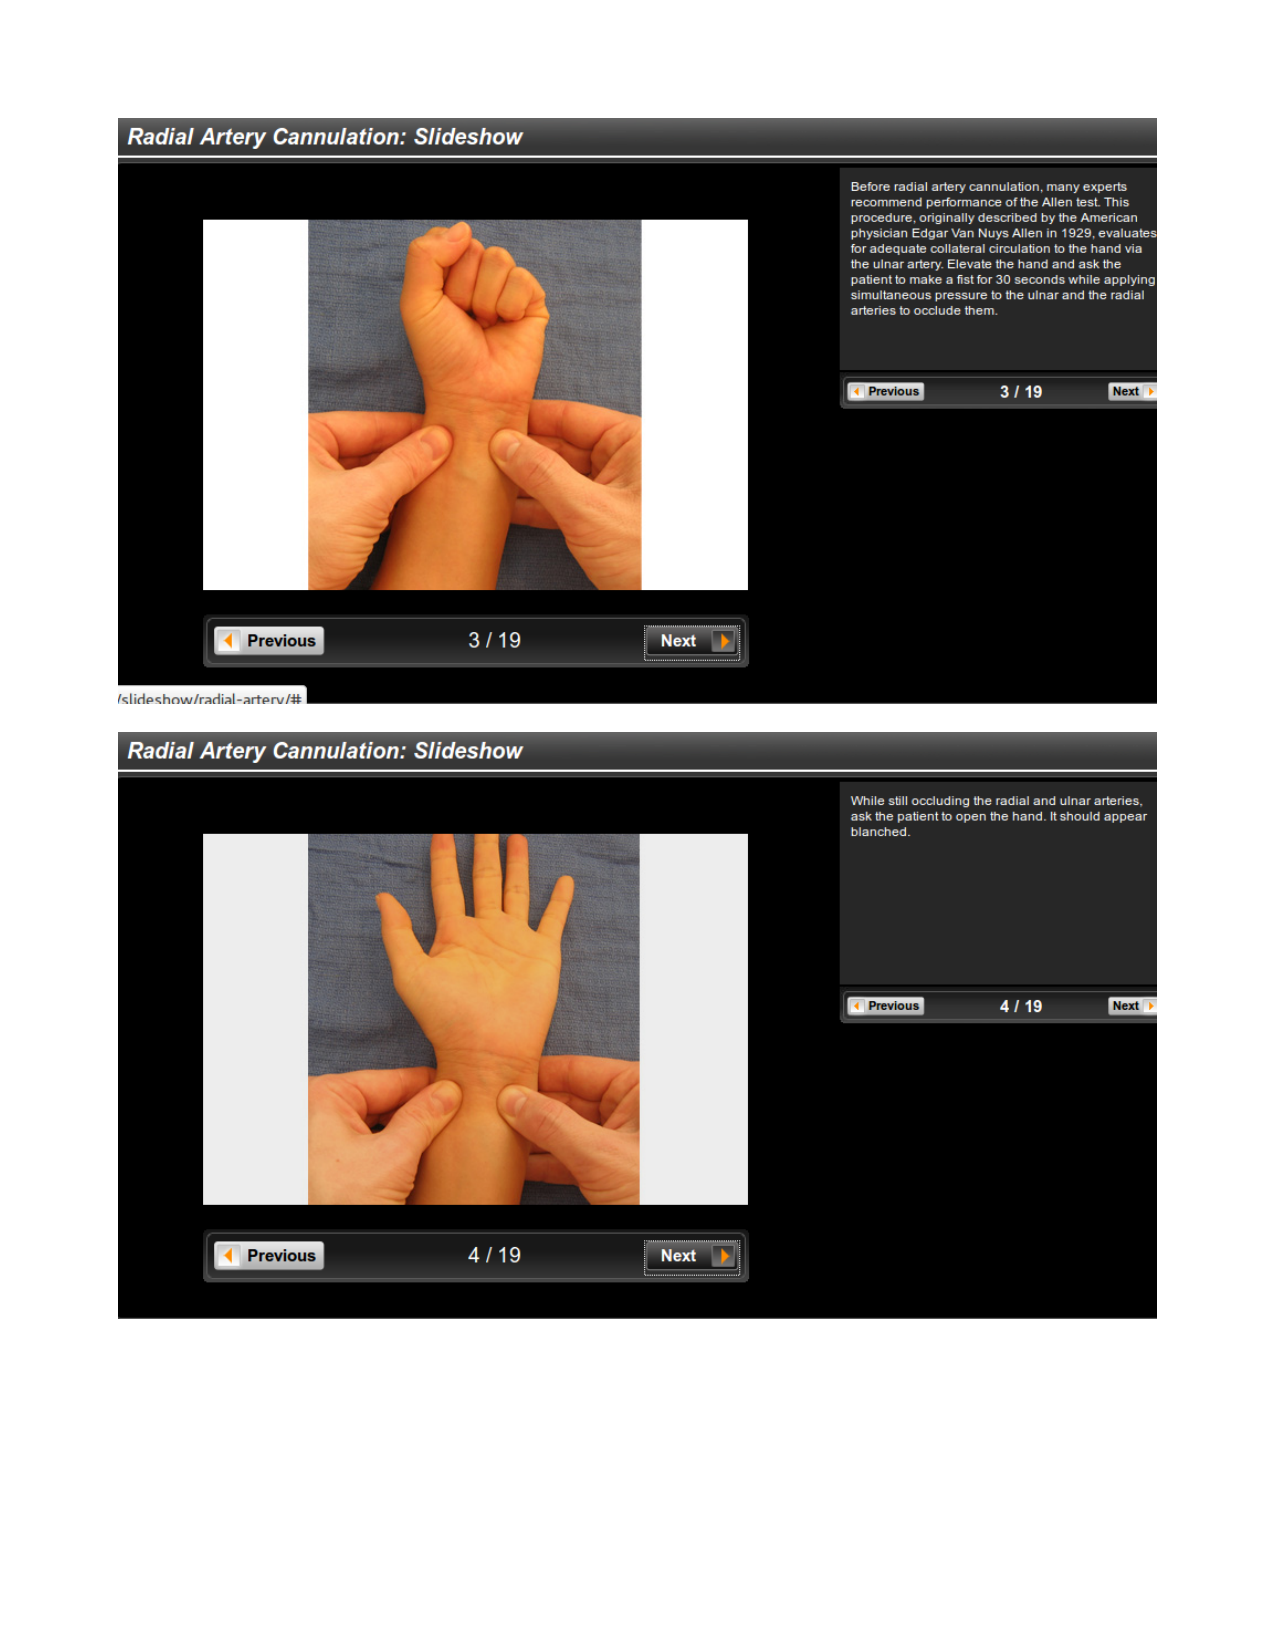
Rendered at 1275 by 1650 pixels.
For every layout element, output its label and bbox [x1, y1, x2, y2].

picture [118, 118, 1157, 704]
picture [118, 732, 1157, 1319]
